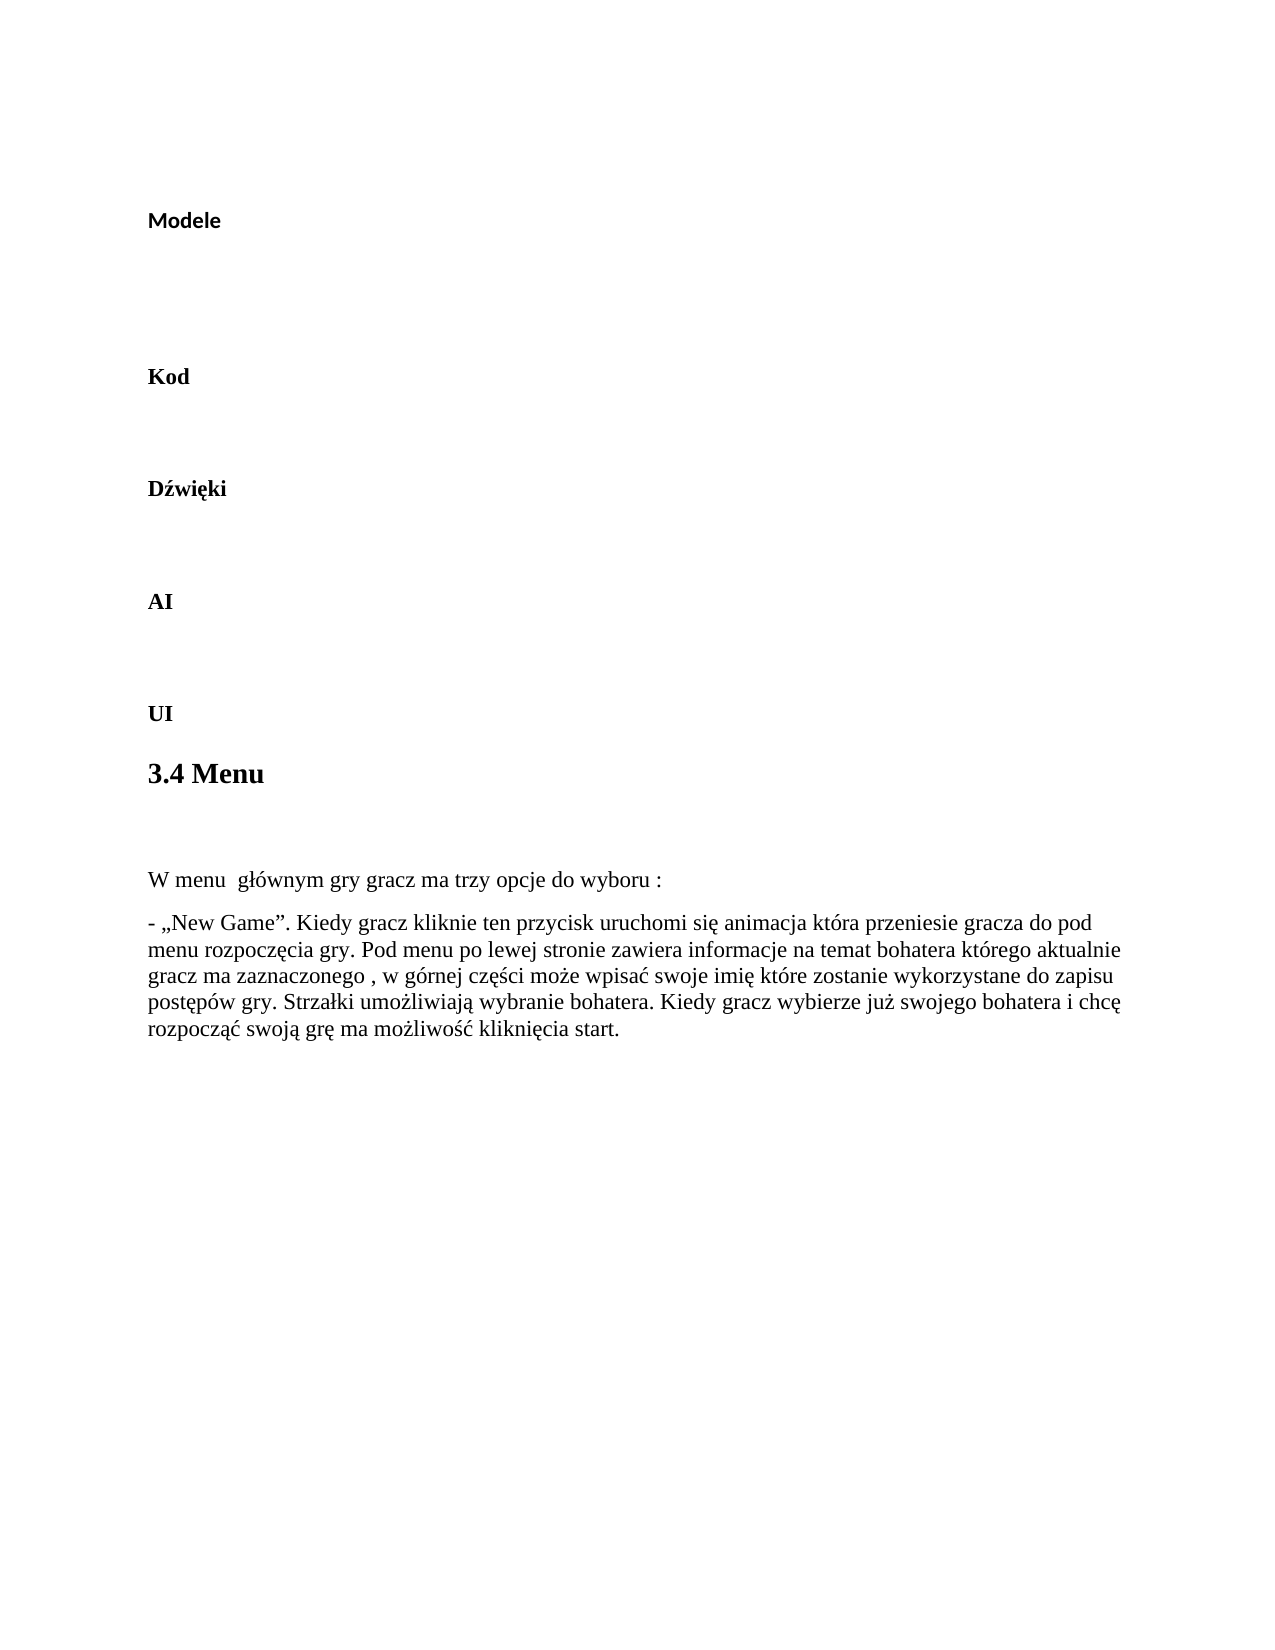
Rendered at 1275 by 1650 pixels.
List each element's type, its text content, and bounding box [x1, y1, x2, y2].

text AI [148, 588, 1127, 614]
text Dźwięki [148, 476, 1127, 502]
text - „New Game”. Kiedy gracz kliknie ten przycisk uruchomi się animacja która przeniesie gracza do pod menu rozpoczęcia gry. Pod menu po lewej stronie zawiera informacje na temat bohatera którego aktualnie gracz ma zaznaczonego , w górnej części może wpisać swoje imię które zostanie wykorzystane do zapisu postępów gry. Strzałki umożliwiają wybranie bohatera. Kiedy gracz wybierze już swojego bohatera i chcę rozpocząć swoją grę ma możliwość kliknięcia start. [148, 909, 1127, 1041]
text UI [148, 700, 1127, 726]
text 3.4 Menu [148, 756, 1127, 790]
text Modele [148, 206, 1127, 234]
text Kod [148, 363, 1127, 389]
text W menu głównym gry gracz ma trzy opcje do wyboru : [148, 866, 1127, 893]
